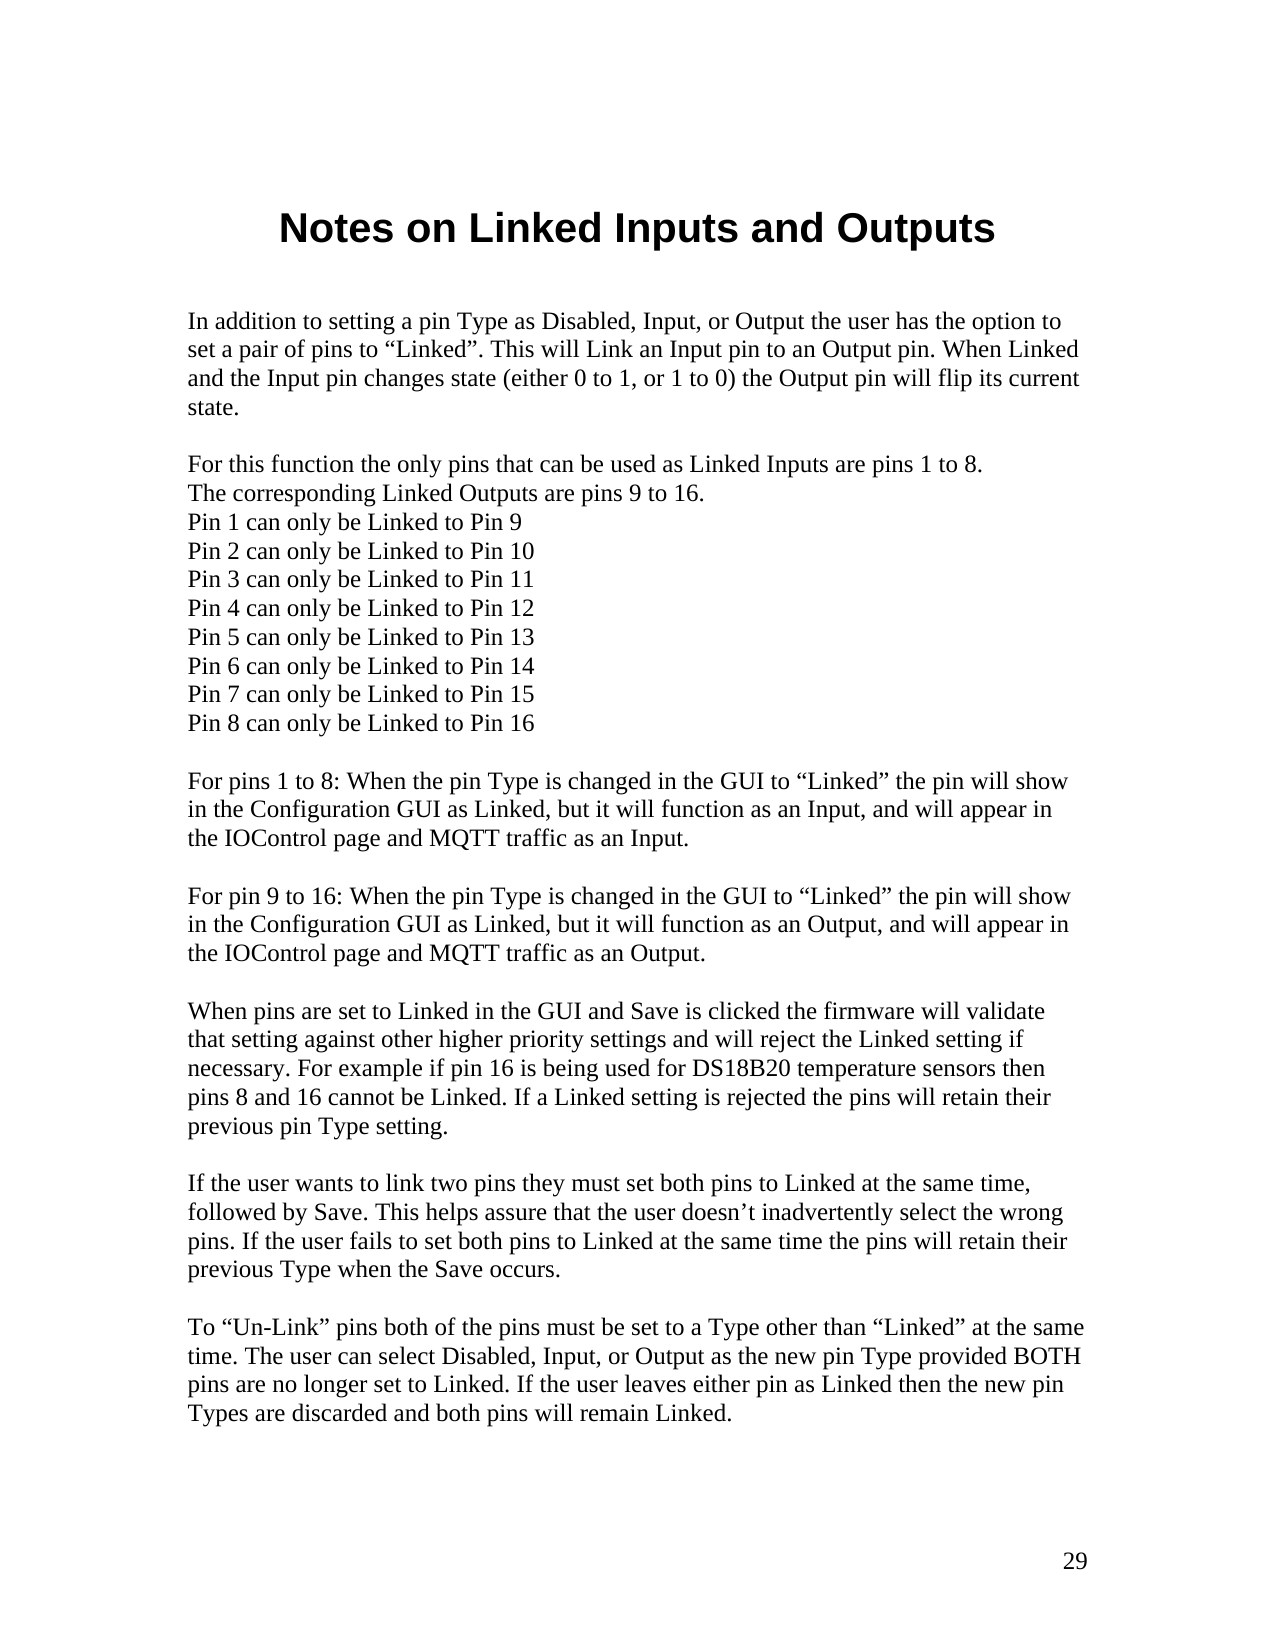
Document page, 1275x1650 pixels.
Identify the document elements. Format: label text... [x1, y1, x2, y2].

text Pin 6 can only be Linked to Pin 14 [187, 651, 1087, 679]
text Pin 8 can only be Linked to Pin 16 [187, 708, 1087, 737]
text For pins 1 to 8: When the pin Type is changed in the GUI to “Linked” the pin will show in the Configuration GUI as Linked, but it will function as an Input, and will appear in the IOControl page and MQTT traffic as an Input. [187, 766, 1087, 852]
text When pins are set to Linked in the GUI and Save is clicked the firmware will validate that setting against other higher priority settings and will reject the Linked setting if necessary. For example if pin 16 is being used for DS18B20 temperature sensors then pins 8 and 16 cannot be Linked. If a Linked setting is rejected the pins will retain their previous pin Type setting. [187, 996, 1087, 1139]
text Pin 5 can only be Linked to Pin 13 [187, 622, 1087, 651]
text Pin 2 can only be Linked to Pin 10 [187, 536, 1087, 564]
text Pin 7 can only be Linked to Pin 15 [187, 679, 1087, 708]
text To “Un-Link” pins both of the pins must be set to a Type other than “Linked” at the same time. The user can select Disabled, Input, or Output as the new pin Type provided BOTH pins are no longer set to Linked. If the user leaves either pin as Linked then the new pin Types are discarded and both pins will remain Linked. [187, 1312, 1087, 1427]
text If the user wants to link two pins they must set both pins to Linked at the same time, followed by Save. This helps assure that the user doesn’t inadvertently select the wrong pins. If the user fails to set both pins to Linked at the same time the pins will retain their previous Type when the Save occurs. [187, 1168, 1087, 1283]
text Pin 3 can only be Linked to Pin 11 [187, 564, 1087, 593]
text The corresponding Linked Outputs are pins 9 to 16. [187, 478, 1087, 507]
subtitle Notes on Linked Inputs and Outputs [187, 204, 1087, 252]
text In addition to setting a pin Type as Disabled, Input, or Output the user has the option to set a pair of pins to “Linked”. This will Link an Input pin to an Output pin. When Linked and the Input pin changes state (either 0 to 1, or 1 to 0) the Output pin will flip its current state. [187, 306, 1087, 421]
text For this function the only pins that can be used as Linked Inputs are pins 1 to 8. [187, 449, 1087, 478]
text Pin 4 can only be Linked to Pin 12 [187, 593, 1087, 622]
text Pin 1 can only be Linked to Pin 9 [187, 507, 1087, 536]
text For pin 9 to 16: When the pin Type is changed in the GUI to “Linked” the pin will show in the Configuration GUI as Linked, but it will function as an Output, and will appear in the IOControl page and MQTT traffic as an Output. [187, 881, 1087, 967]
